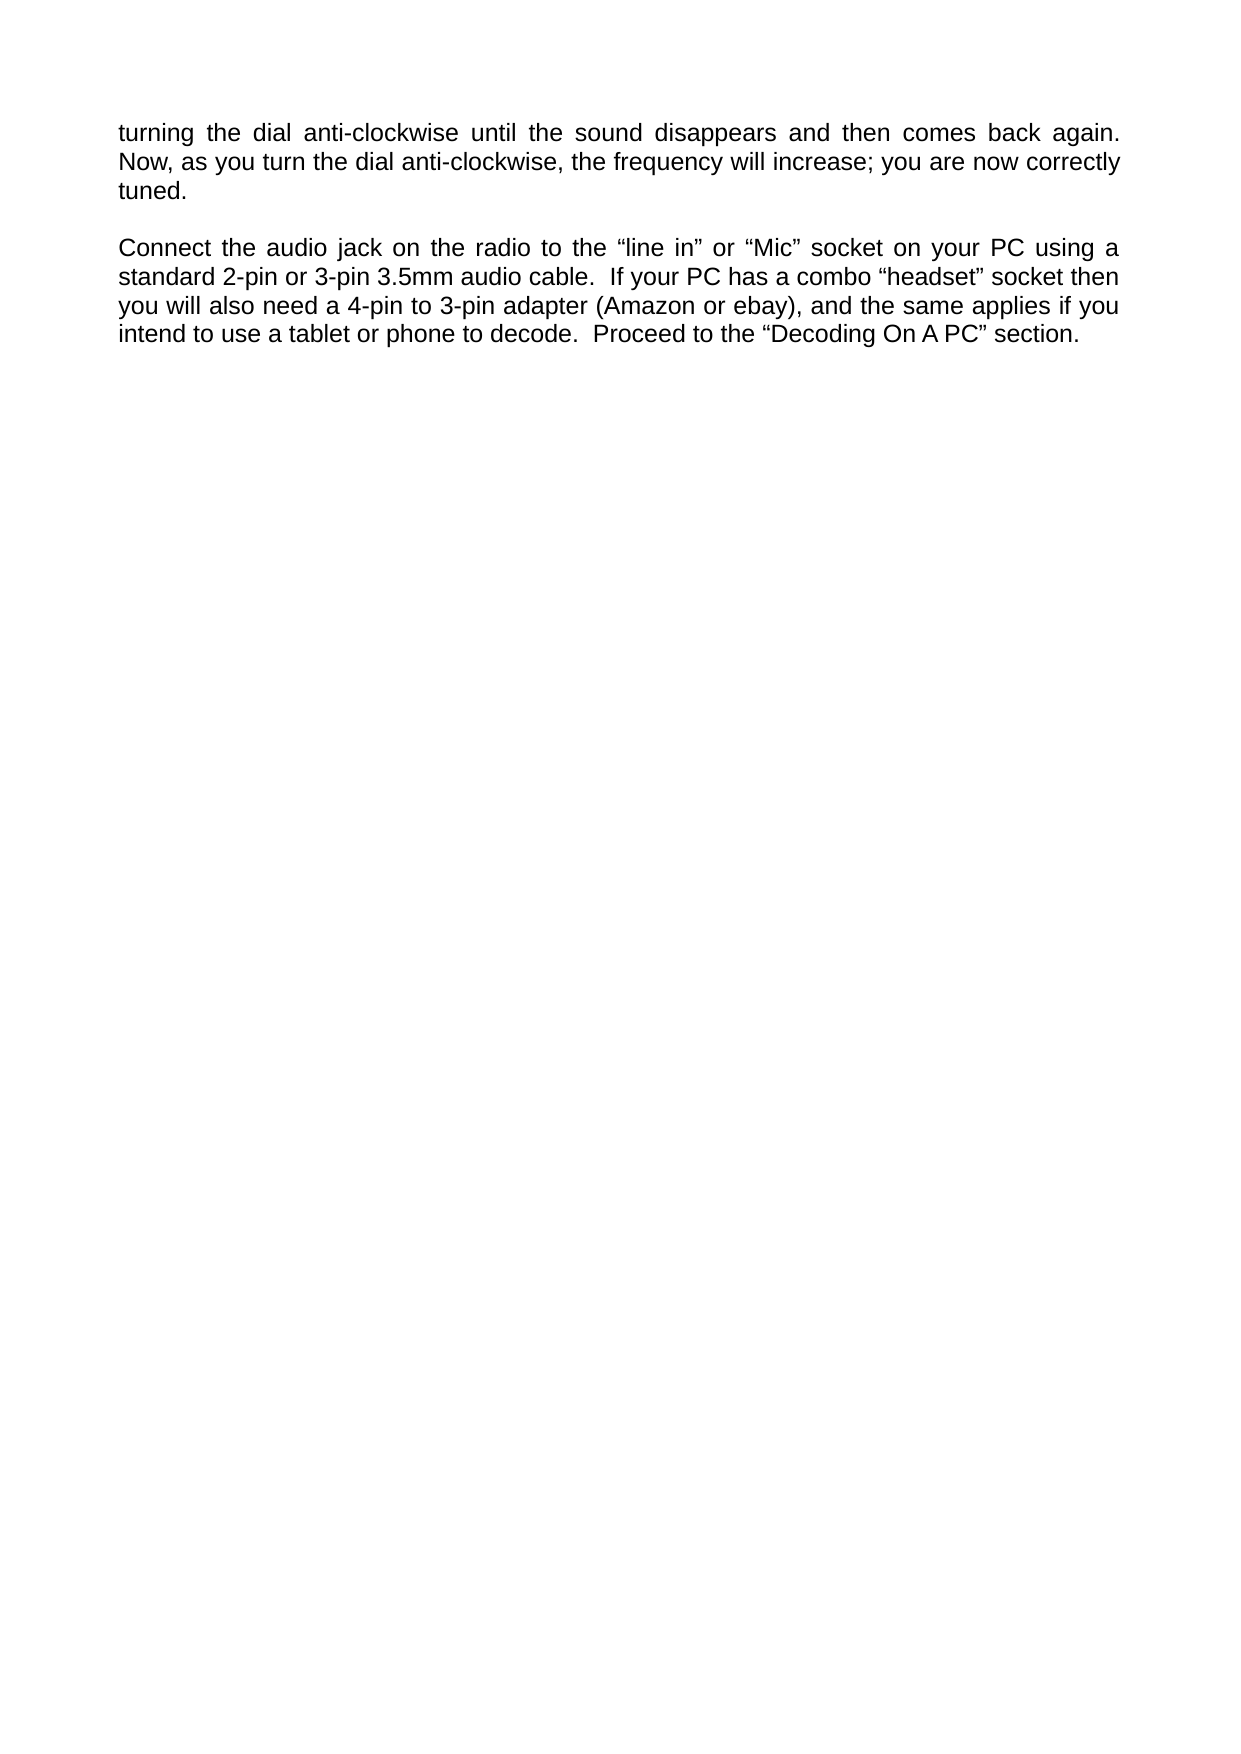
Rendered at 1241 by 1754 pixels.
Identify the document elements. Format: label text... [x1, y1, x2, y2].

text Connect the audio jack on the radio to the “line in” or “Mic” socket on your PC using a standard 2-pin or 3-pin 3.5mm audio cable. If your PC has a combo “headset” socket then you will also need a 4-pin to 3-pin adapter (Amazon or ebay), and the same applies if you intend to use a tablet or phone to decode. Proceed to the “Decoding On A PC” section. [118, 233, 1122, 348]
text turning the dial anti-clockwise until the sound disappears and then comes back again. Now, as you turn the dial anti-clockwise, the frequency will increase; you are now correctly tuned. [118, 118, 1122, 204]
